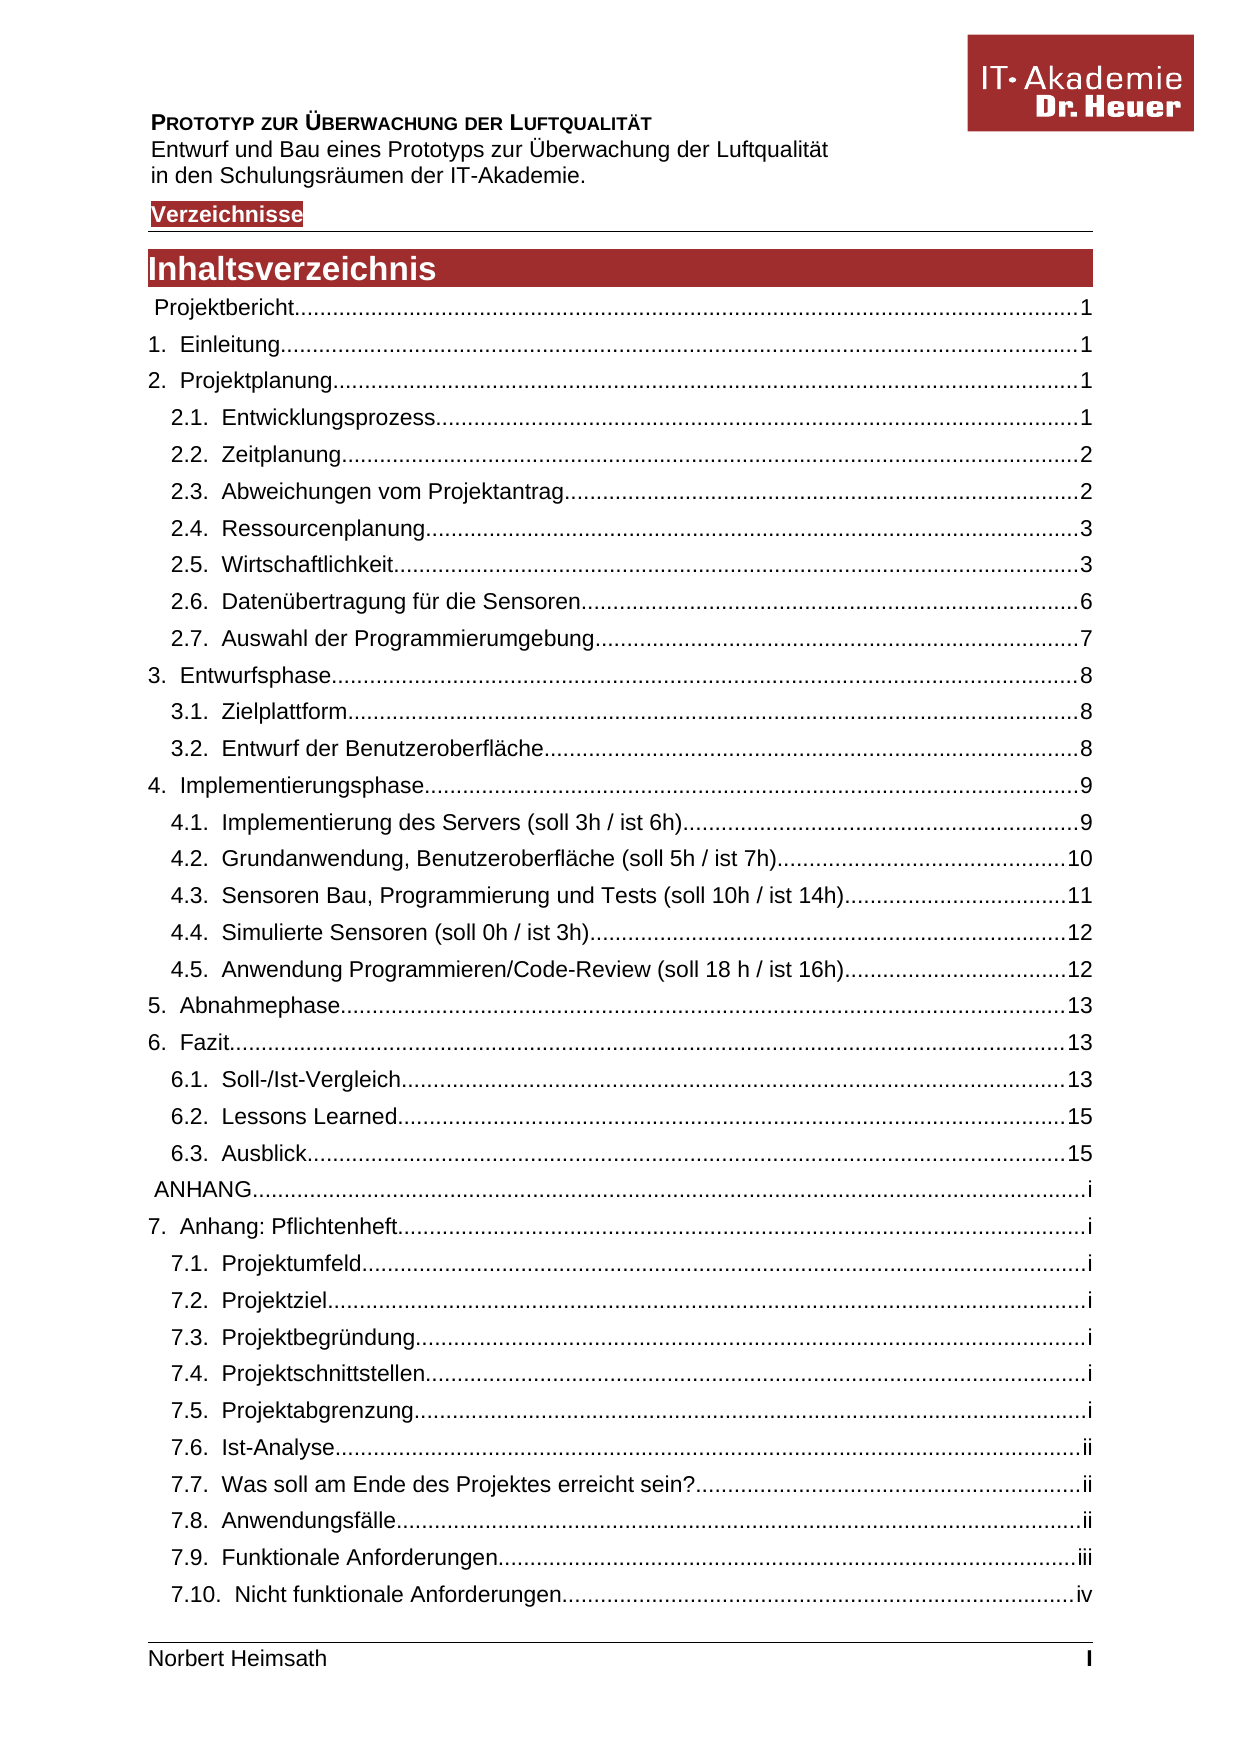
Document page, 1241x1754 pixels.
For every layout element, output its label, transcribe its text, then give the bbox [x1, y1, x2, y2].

text 2.3. Abweichungen vom Projektantrag 2 [171, 478, 1093, 504]
text 7. Anhang: Pflichtenheft i [148, 1213, 1093, 1239]
text Projektbericht 1 [148, 294, 1093, 320]
text 7.10. Nicht funktionale Anforderungen iv [171, 1581, 1093, 1607]
text 4.5. Anwendung Programmieren/Code-Review (soll 18 h / ist 16h) 12 [171, 956, 1093, 982]
text 4.4. Simulierte Sensoren (soll 0h / ist 3h) 12 [171, 919, 1093, 945]
text 3.1. Zielplattform 8 [171, 698, 1093, 725]
text 7.1. Projektumfeld i [171, 1250, 1093, 1276]
text 2. Projektplanung 1 [148, 367, 1093, 394]
text 7.6. Ist-Analyse ii [171, 1434, 1093, 1460]
text 6.3. Ausblick 15 [171, 1139, 1093, 1166]
text 4.2. Grundanwendung, Benutzeroberfläche (soll 5h / ist 7h) 10 [171, 845, 1093, 872]
text 6.2. Lessons Learned 15 [171, 1103, 1093, 1129]
text 2.2. Zeitplanung 2 [171, 441, 1093, 467]
text 2.7. Auswahl der Programmierumgebung 7 [171, 625, 1093, 651]
text 2.4. Ressourcenplanung 3 [171, 514, 1093, 541]
text 7.2. Projektziel i [171, 1287, 1093, 1313]
text 4.3. Sensoren Bau, Programmierung und Tests (soll 10h / ist 14h) 11 [171, 882, 1093, 908]
text ANHANG i [148, 1176, 1093, 1203]
text 6.1. Soll-/Ist-Vergleich 13 [171, 1066, 1093, 1092]
text 4. Implementierungsphase 9 [148, 772, 1093, 798]
text 2.6. Datenübertragung für die Sensoren 6 [171, 588, 1093, 614]
subtitle Inhaltsverzeichnis [148, 249, 1093, 287]
text 3.2. Entwurf der Benutzeroberfläche 8 [171, 735, 1093, 761]
text 7.9. Funktionale Anforderungen iii [171, 1544, 1093, 1570]
text 7.7. Was soll am Ende des Projektes erreicht sein? ii [171, 1471, 1093, 1497]
text 5. Abnahmephase 13 [148, 992, 1093, 1019]
text 2.1. Entwicklungsprozess 1 [171, 404, 1093, 431]
text 3. Entwurfsphase 8 [148, 662, 1093, 688]
text 7.3. Projektbegründung i [171, 1323, 1093, 1350]
text 1. Einleitung 1 [148, 331, 1093, 357]
text 7.5. Projektabgrenzung i [171, 1397, 1093, 1423]
text 7.8. Anwendungsfälle ii [171, 1507, 1093, 1534]
text 7.4. Projektschnittstellen i [171, 1360, 1093, 1387]
text 4.1. Implementierung des Servers (soll 3h / ist 6h) 9 [171, 809, 1093, 835]
text 6. Fazit 13 [148, 1029, 1093, 1056]
text 2.5. Wirtschaftlichkeit 3 [171, 551, 1093, 578]
